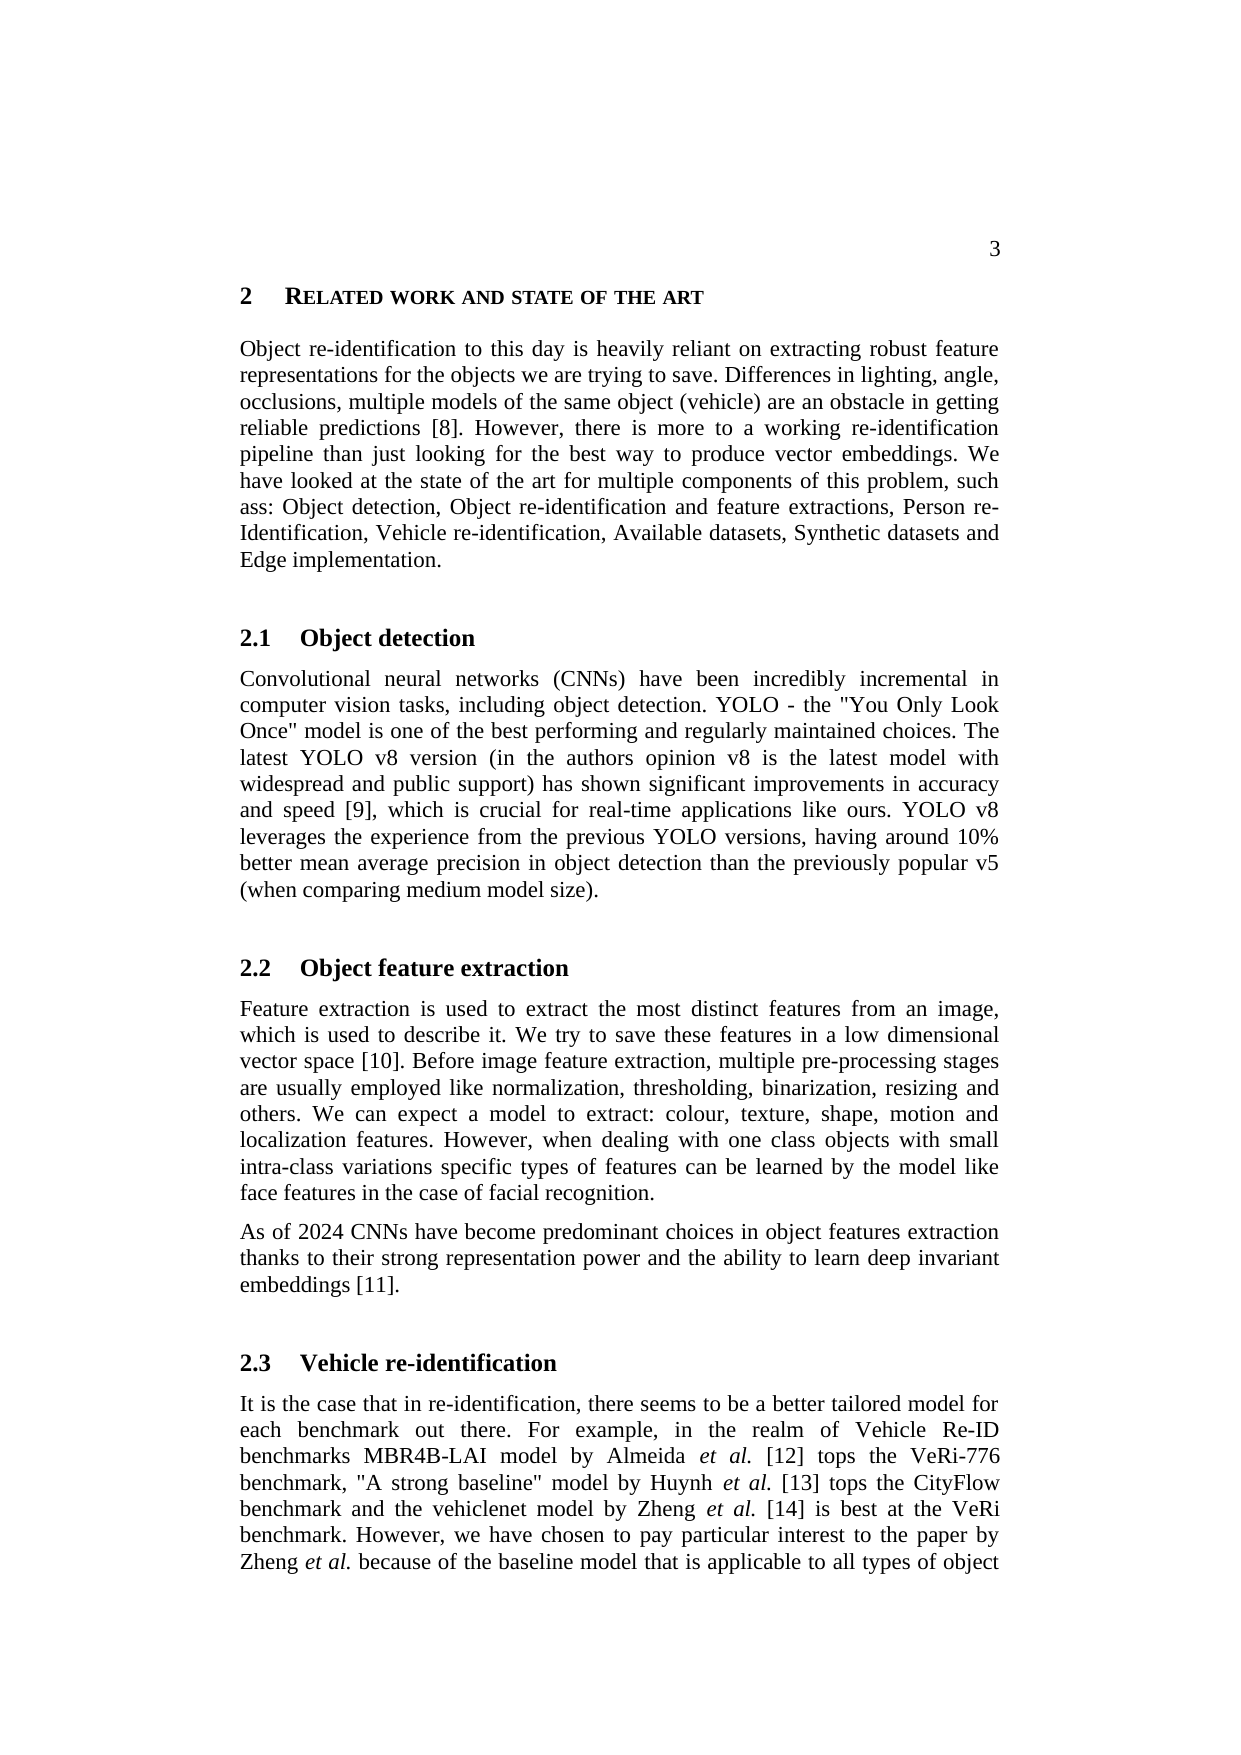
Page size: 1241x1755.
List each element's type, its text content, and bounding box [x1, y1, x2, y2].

text Feature extraction is used to extract the most distinct features from an image, which is used to describe it. We try to save these features in a low dimensional vector space [10]. Before image feature extraction, multiple pre-processing stages are usually employed like normalization, thresholding, binarization, resizing and others. We can expect a model to extract: colour, texture, shape, motion and localization features. However, when dealing with one class objects with small intra-class variations specific types of features can be learned by the model like face features in the case of facial recognition. [239, 994, 1001, 1205]
subtitle Object feature extraction [239, 953, 1001, 982]
text It is the case that in re-identification, there seems to be a better tailored model for each benchmark out there. For example, in the realm of Vehicle Re-ID benchmarks MBR4B-LAI model by Almeida et al. [12] tops the VeRi-776 benchmark, "A strong baseline" model by Huynh et al. [13] tops the CityFlow benchmark and the vehiclenet model by Zheng et al. [14] is best at the VeRi benchmark. However, we have chosen to pay particular interest to the paper by Zheng et al. because of the baseline model that is applicable to all types of object [239, 1389, 1001, 1574]
text Convolutional neural networks (CNNs) have been incredibly incremental in computer vision tasks, including object detection. YOLO - the "You Only Look Once" model is one of the best performing and regularly maintained choices. The latest YOLO v8 version (in the authors opinion v8 is the latest model with widespread and public support) has shown significant improvements in accuracy and speed [9], which is crucial for real-time applications like ours. YOLO v8 leverages the experience from the previous YOLO versions, having around 10% better mean average precision in object detection than the previously popular v5 (when comparing medium model size). [239, 665, 1001, 902]
subtitle Vehicle re-identification [239, 1348, 1001, 1377]
subtitle Related work and state of the art [239, 281, 1001, 310]
text Object re-identification to this day is heavily reliant on extracting robust feature representations for the objects we are trying to save. Differences in lighting, angle, occlusions, multiple models of the same object (vehicle) are an obstacle in getting reliable predictions [8]. However, there is more to a working re-identification pipeline than just looking for the best way to produce vector embeddings. We have looked at the state of the art for multiple components of this problem, such ass: Object detection, Object re-identification and feature extractions, Person re-Identification, Vehicle re-identification, Available datasets, Synthetic datasets and Edge implementation. [239, 335, 1001, 572]
text As of 2024 CNNs have become predominant choices in object features extraction thanks to their strong representation power and the ability to learn deep invariant embeddings [11]. [239, 1218, 1001, 1297]
subtitle Object detection [239, 623, 1001, 652]
